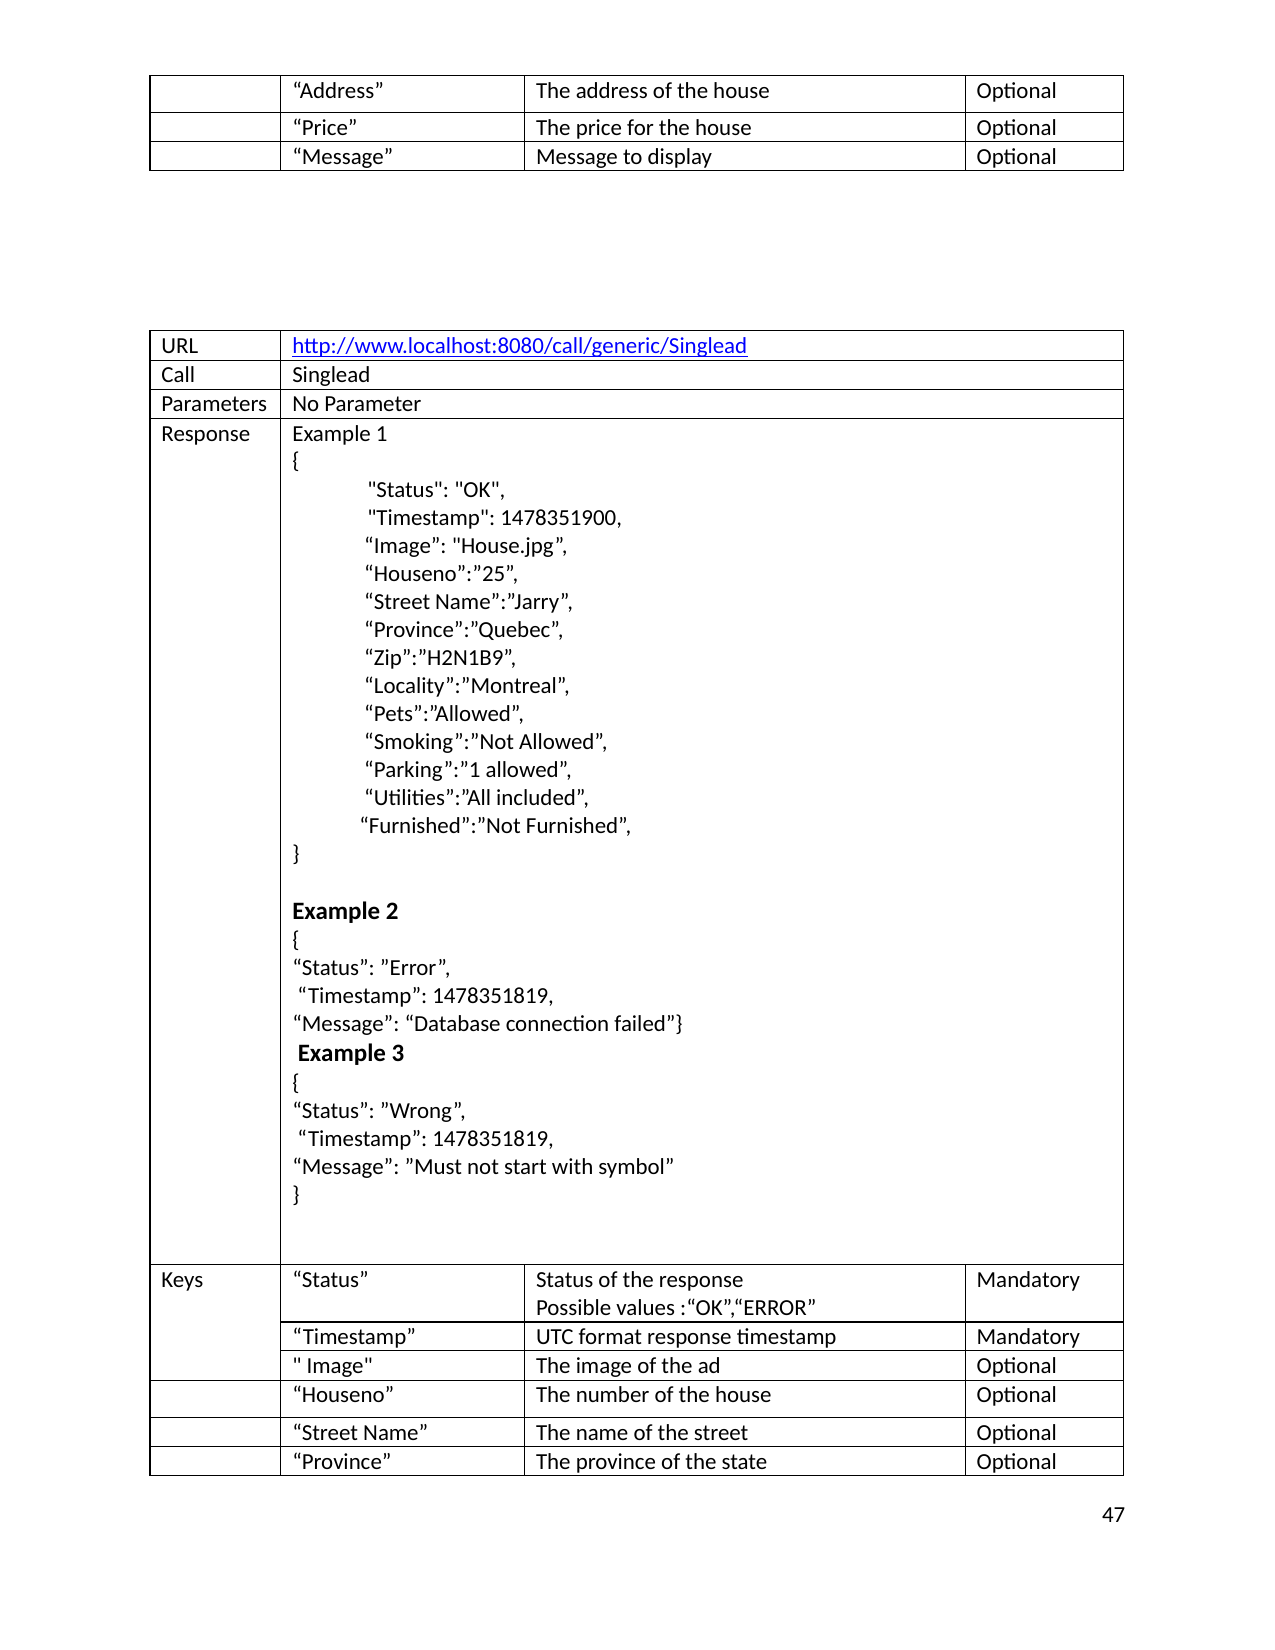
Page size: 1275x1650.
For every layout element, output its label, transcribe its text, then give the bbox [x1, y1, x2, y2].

table_cell “Timestamp” [281, 1323, 524, 1350]
table_cell Mandatory [966, 1265, 1123, 1321]
table_cell “Province” [281, 1447, 524, 1475]
table_cell [151, 1447, 280, 1475]
table_cell The name of the street [525, 1418, 965, 1446]
table_cell Singlead [281, 361, 1123, 388]
table_cell Optional [966, 142, 1123, 170]
table_cell [151, 142, 280, 170]
table_cell “Price” [281, 113, 524, 141]
table_cell UTC format response timestamp [525, 1323, 965, 1350]
table_cell Optional [966, 1351, 1123, 1379]
table_cell Status of the response Possible values :“OK”,“ERROR” [525, 1265, 965, 1321]
table_cell The image of the ad [525, 1351, 965, 1379]
table_cell Optional [966, 1418, 1123, 1446]
table_cell Message to display [525, 142, 965, 170]
table_cell [151, 1381, 280, 1417]
table_cell Response [151, 419, 280, 1264]
table_cell Parameters [151, 390, 280, 418]
table_cell The price for the house [525, 113, 965, 141]
table_cell “Street Name” [281, 1418, 524, 1446]
table_cell [151, 76, 280, 112]
table_header URL [151, 331, 280, 359]
table_cell Mandatory [966, 1323, 1123, 1350]
table_cell Keys [151, 1265, 280, 1379]
table_header http://www.localhost:8080/call/generic/Singlead [281, 331, 1123, 359]
table_cell “Message” [281, 142, 524, 170]
table_cell [151, 1418, 280, 1446]
table_cell The number of the house [525, 1381, 965, 1417]
table_cell [151, 113, 280, 141]
table_cell “Address” [281, 76, 524, 112]
table_cell No Parameter [281, 390, 1123, 418]
table_cell Example 1 { "Status": "OK", "Timestamp": 1478351900, “Image”: "House.jpg”, “Houseno”:”25”, “Street Name”:”Jarry”, “Province”:”Quebec”, “Zip”:”H2N1B9”, “Locality”:”Montreal”, “Pets”:”Allowed”, “Smoking”:”Not Allowed”, “Parking”:”1 allowed”, “Utilities”:”All included”, “Furnished”:”Not Furnished”, } Example 2 { “Status”: ”Error”, “Timestamp”: 1478351819, “Message”: “Database connection failed”} Example 3 { “Status”: ”Wrong”, “Timestamp”: 1478351819, “Message”: ”Must not start with symbol” } [281, 419, 1123, 1264]
table_cell Optional [966, 113, 1123, 141]
table_cell The province of the state [525, 1447, 965, 1475]
table_cell “Houseno” [281, 1381, 524, 1417]
table_cell Optional [966, 76, 1123, 112]
table_cell Call [151, 361, 280, 388]
table_cell “Status” [281, 1265, 524, 1321]
table_cell " Image" [281, 1351, 524, 1379]
table_cell The address of the house [525, 76, 965, 112]
table_cell Optional [966, 1381, 1123, 1417]
table_cell Optional [966, 1447, 1123, 1475]
